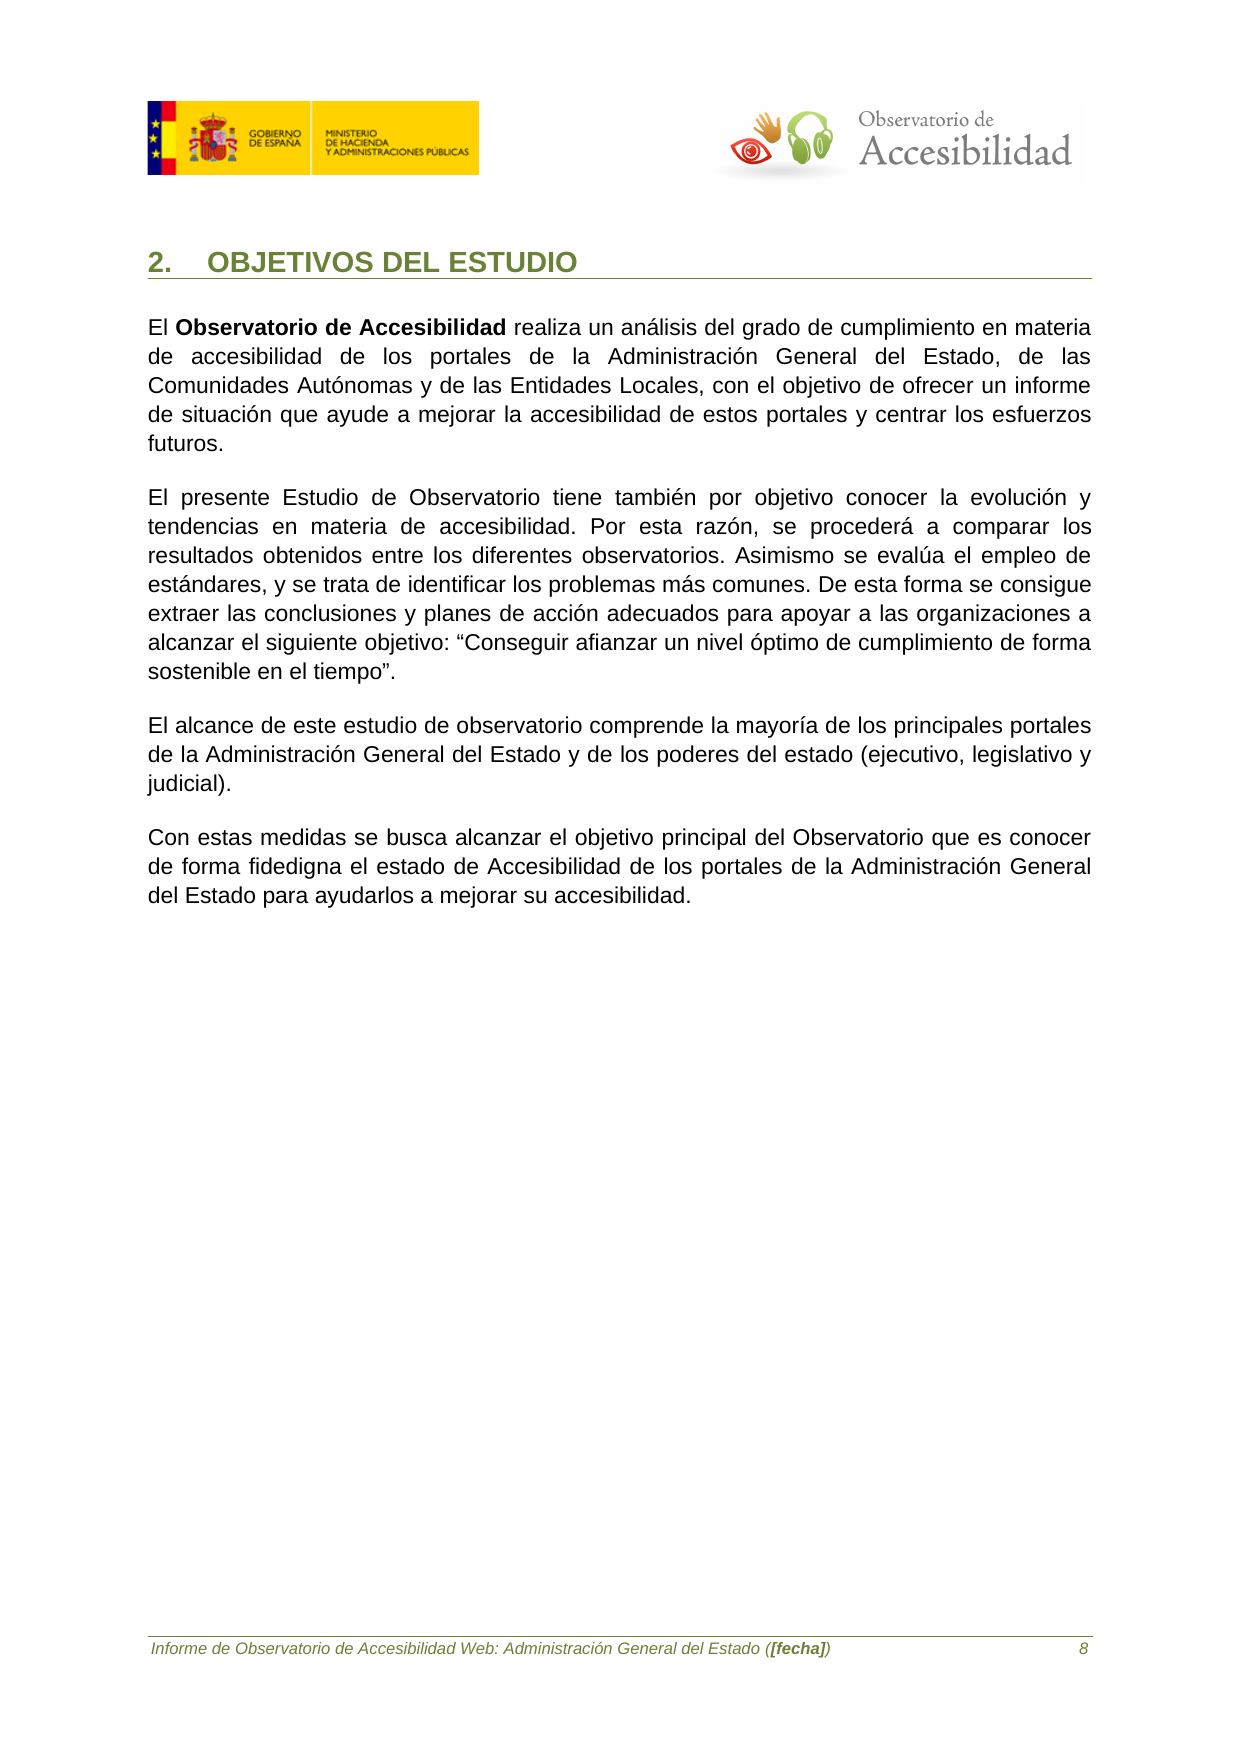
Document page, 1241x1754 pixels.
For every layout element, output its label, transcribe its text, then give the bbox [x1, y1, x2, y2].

picture [147, 101, 479, 175]
subtitle Objetivos del estudio [148, 245, 1092, 278]
text El alcance de este estudio de observatorio comprende la mayoría de los principales portales de la Administración General del Estado y de los poderes del estado (ejecutivo, legislativo y judicial). [148, 712, 1092, 796]
text El presente Estudio de Observatorio tiene también por objetivo conocer la evolución y tendencias en materia de accesibilidad. Por esta razón, se procederá a comparar los resultados obtenidos entre los diferentes observatorios. Asimismo se evalúa el empleo de estándares, y se trata de identificar los problemas más comunes. De esta forma se consigue extraer las conclusiones y planes de acción adecuados para apoyar a las organizaciones a alcanzar el siguiente objetivo: “Conseguir afianzar un nivel óptimo de cumplimiento de forma sostenible en el tiempo”. [148, 484, 1092, 684]
text El Observatorio de Accesibilidad realiza un análisis del grado de cumplimiento en materia de accesibilidad de los portales de la Administración General del Estado, de las Comunidades Autónomas y de las Entidades Locales, con el objetivo de ofrecer un informe de situación que ayude a mejorar la accesibilidad de estos portales y centrar los esfuerzos futuros. [148, 314, 1092, 456]
picture [710, 102, 1086, 185]
text Con estas medidas se busca alcanzar el objetivo principal del Observatorio que es conocer de forma fidedigna el estado de Accesibilidad de los portales de la Administración General del Estado para ayudarlos a mejorar su accesibilidad. [148, 824, 1092, 908]
